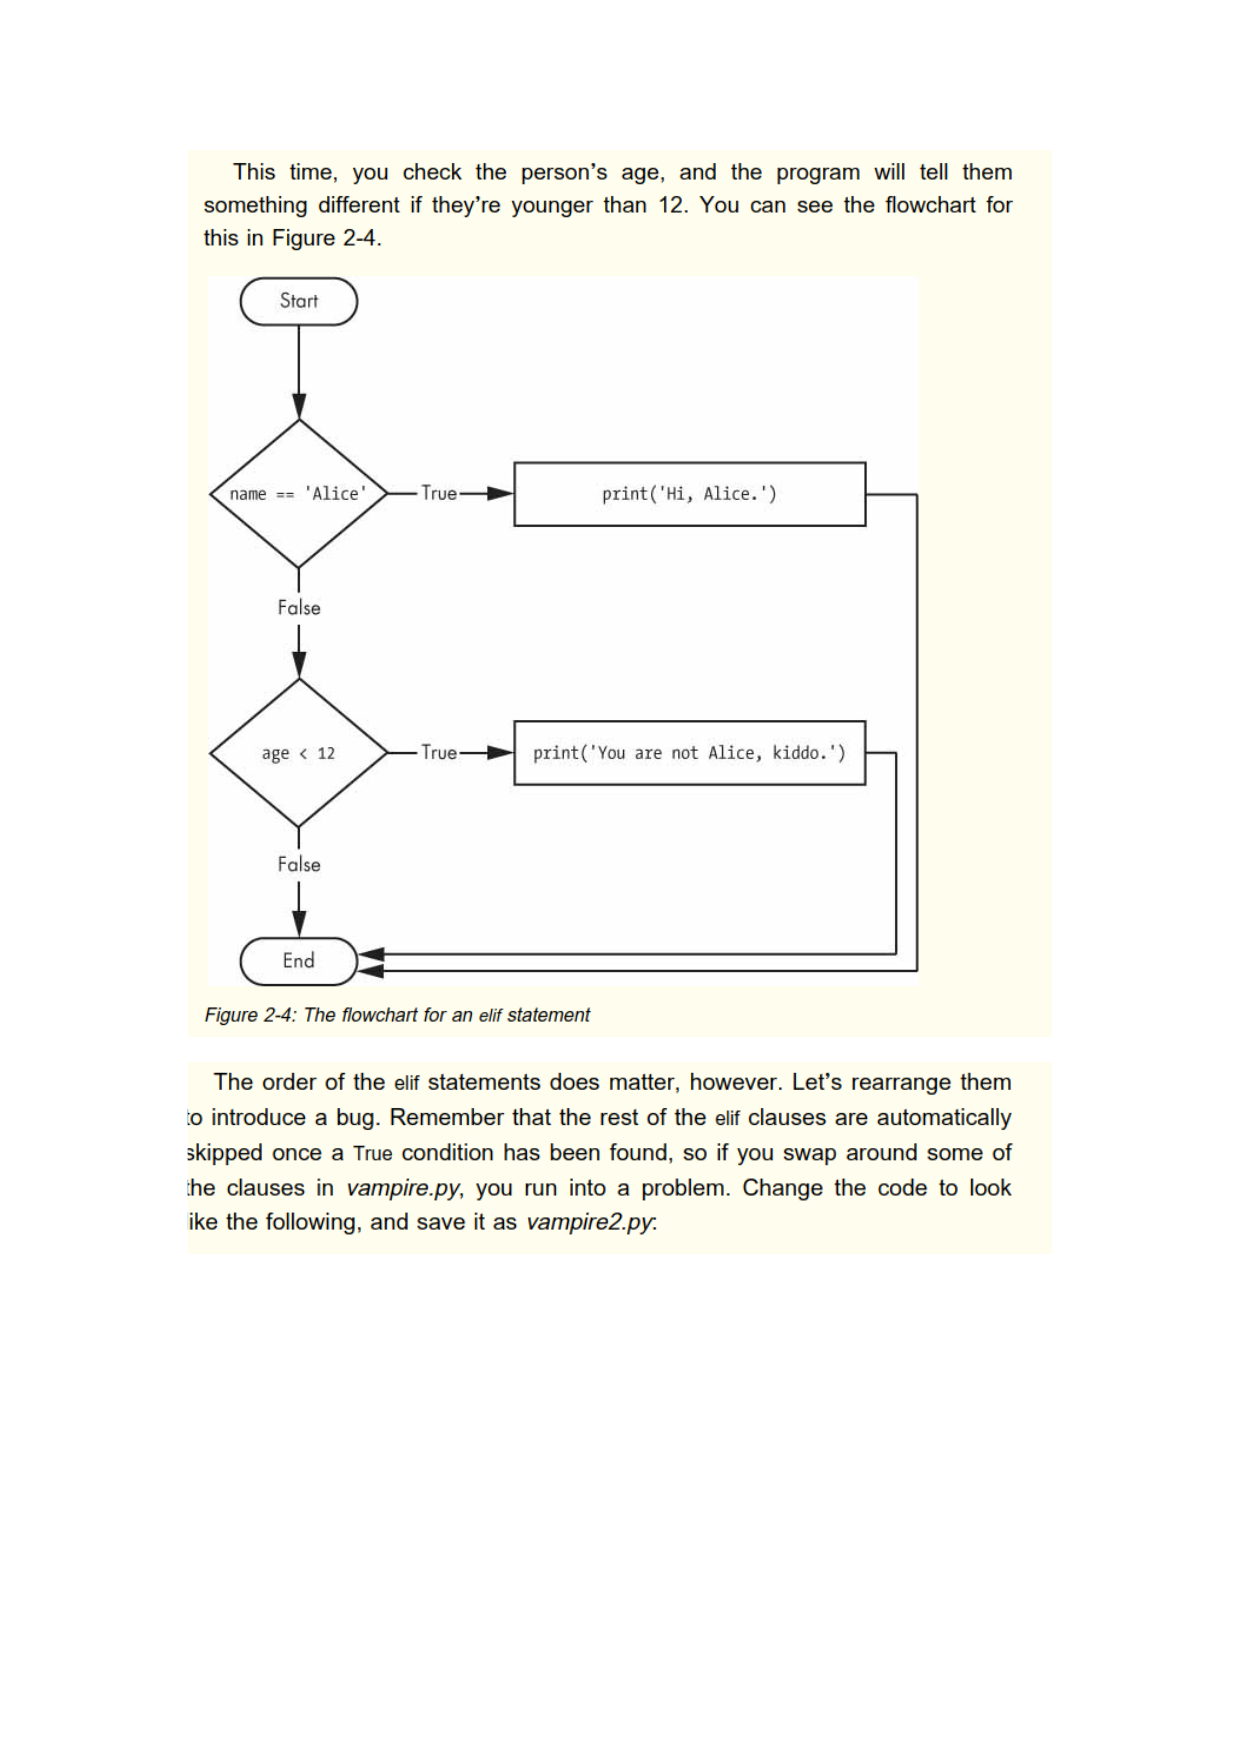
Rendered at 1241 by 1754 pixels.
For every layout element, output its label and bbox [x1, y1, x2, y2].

picture [187, 150, 1053, 1037]
picture [187, 1062, 1053, 1254]
